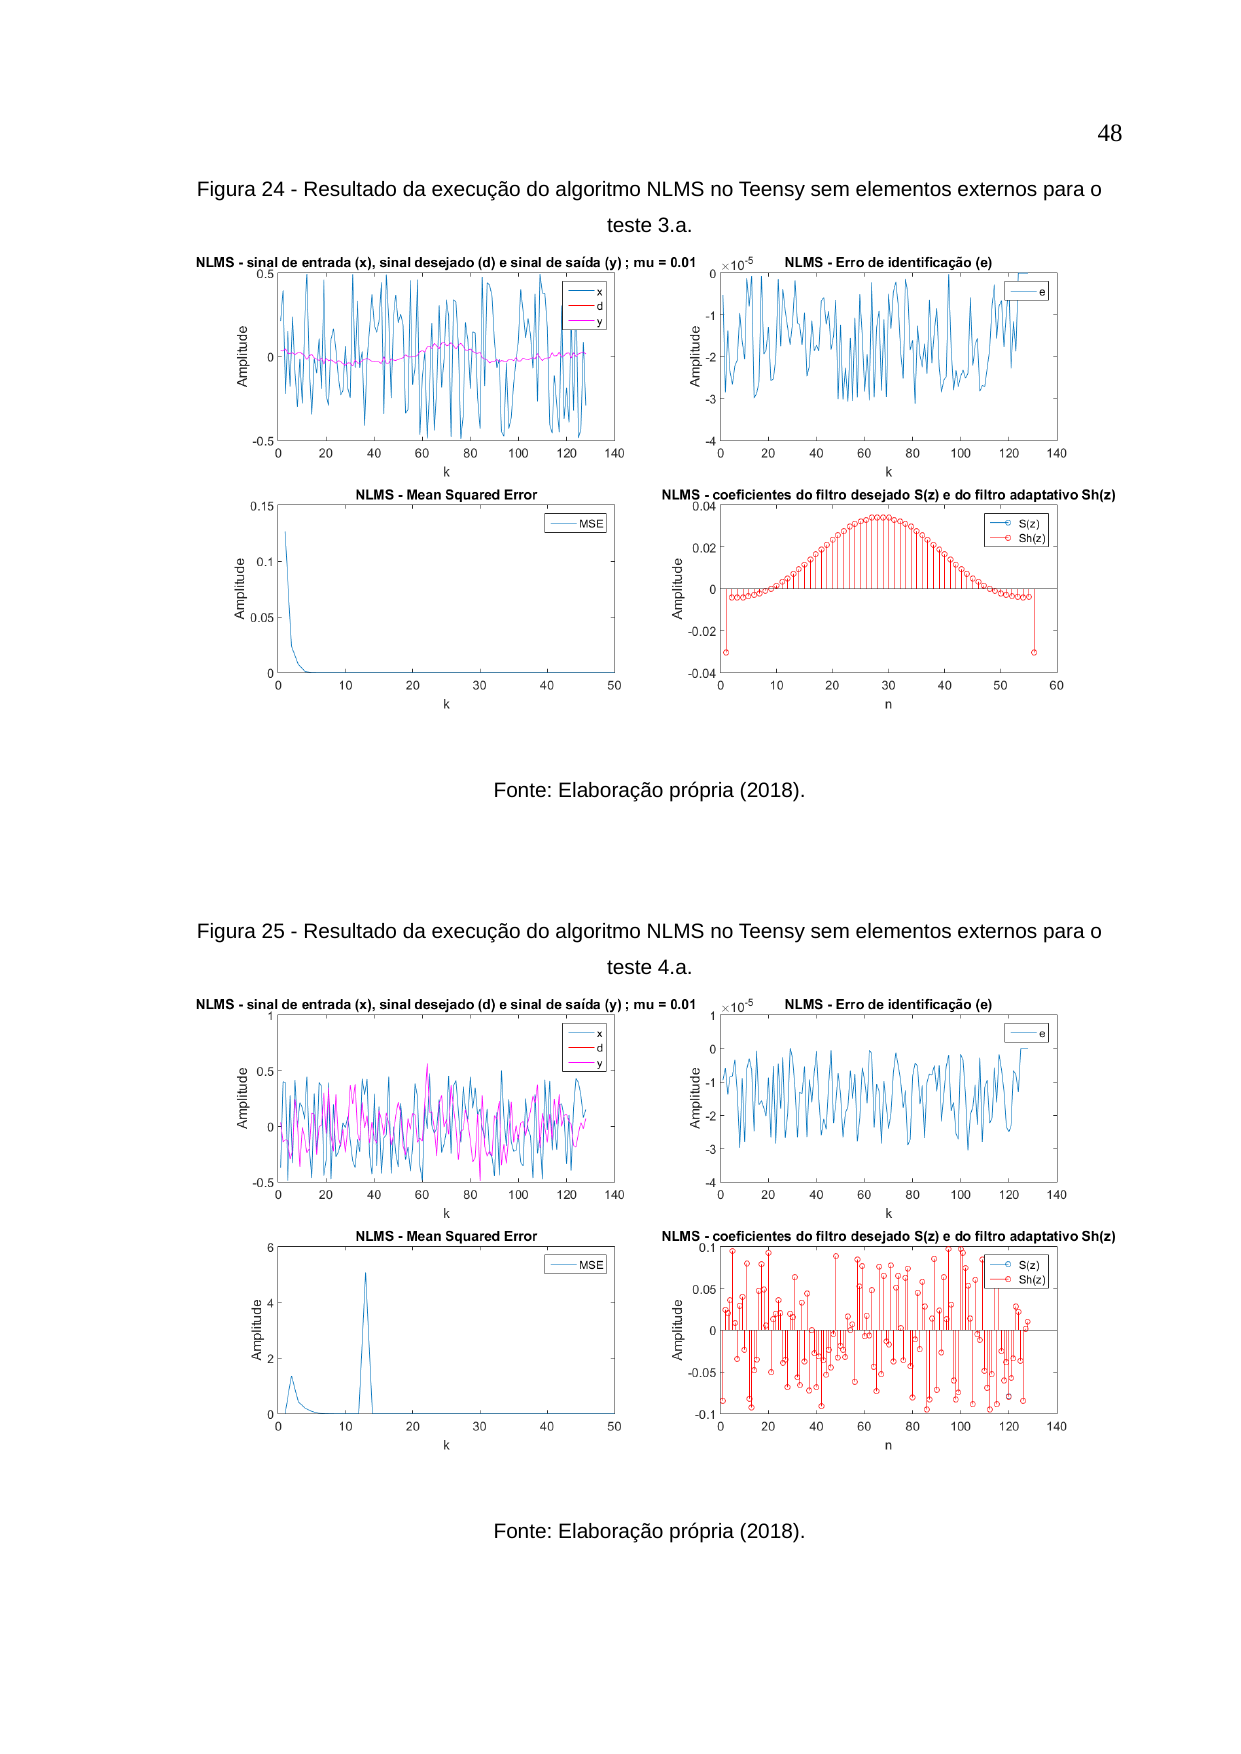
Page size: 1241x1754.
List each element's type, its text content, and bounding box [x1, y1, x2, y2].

picture [147, 237, 1152, 726]
table_cell Fonte: Elaboração própria (2018). [177, 766, 1122, 861]
table_header Resultado da execução do algoritmo NLMS no Teensy sem elementos externos para o teste 3.a. [177, 177, 1122, 237]
table_cell [177, 726, 1122, 766]
table_cell [177, 1467, 1122, 1507]
table_header Resultado da execução do algoritmo NLMS no Teensy sem elementos externos para o teste 4.a. [177, 919, 1122, 978]
picture [147, 978, 1152, 1467]
table_cell Fonte: Elaboração própria (2018). [177, 1507, 1122, 1602]
